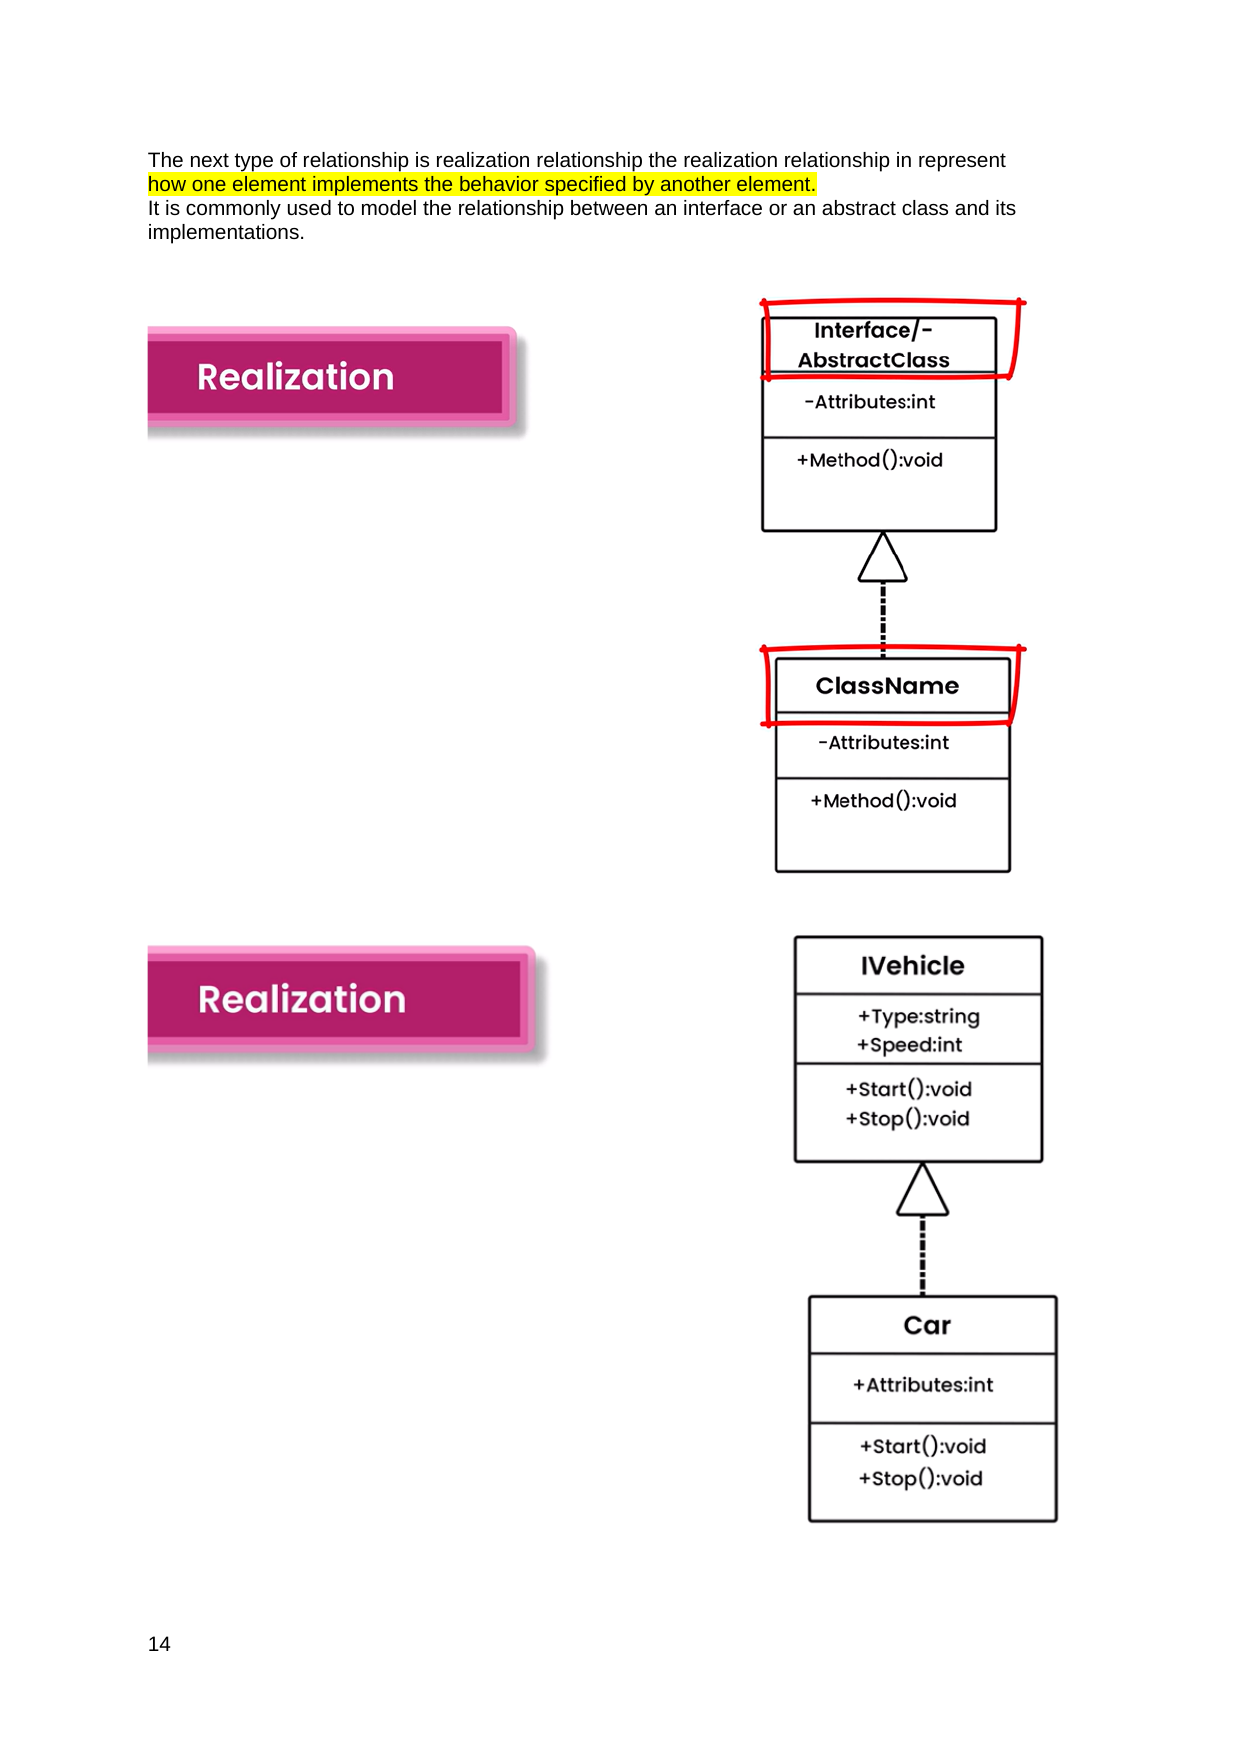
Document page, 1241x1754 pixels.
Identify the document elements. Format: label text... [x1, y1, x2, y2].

text It is commonly used to model the relationship between an interface or an abstract class and its implementations. [148, 196, 1093, 243]
text how one element implements the behavior specified by another element. [148, 172, 1093, 196]
picture [147, 908, 1093, 1532]
text The next type of relationship is realization relationship the realization relationship in represent [148, 148, 1093, 172]
picture [147, 291, 1093, 885]
